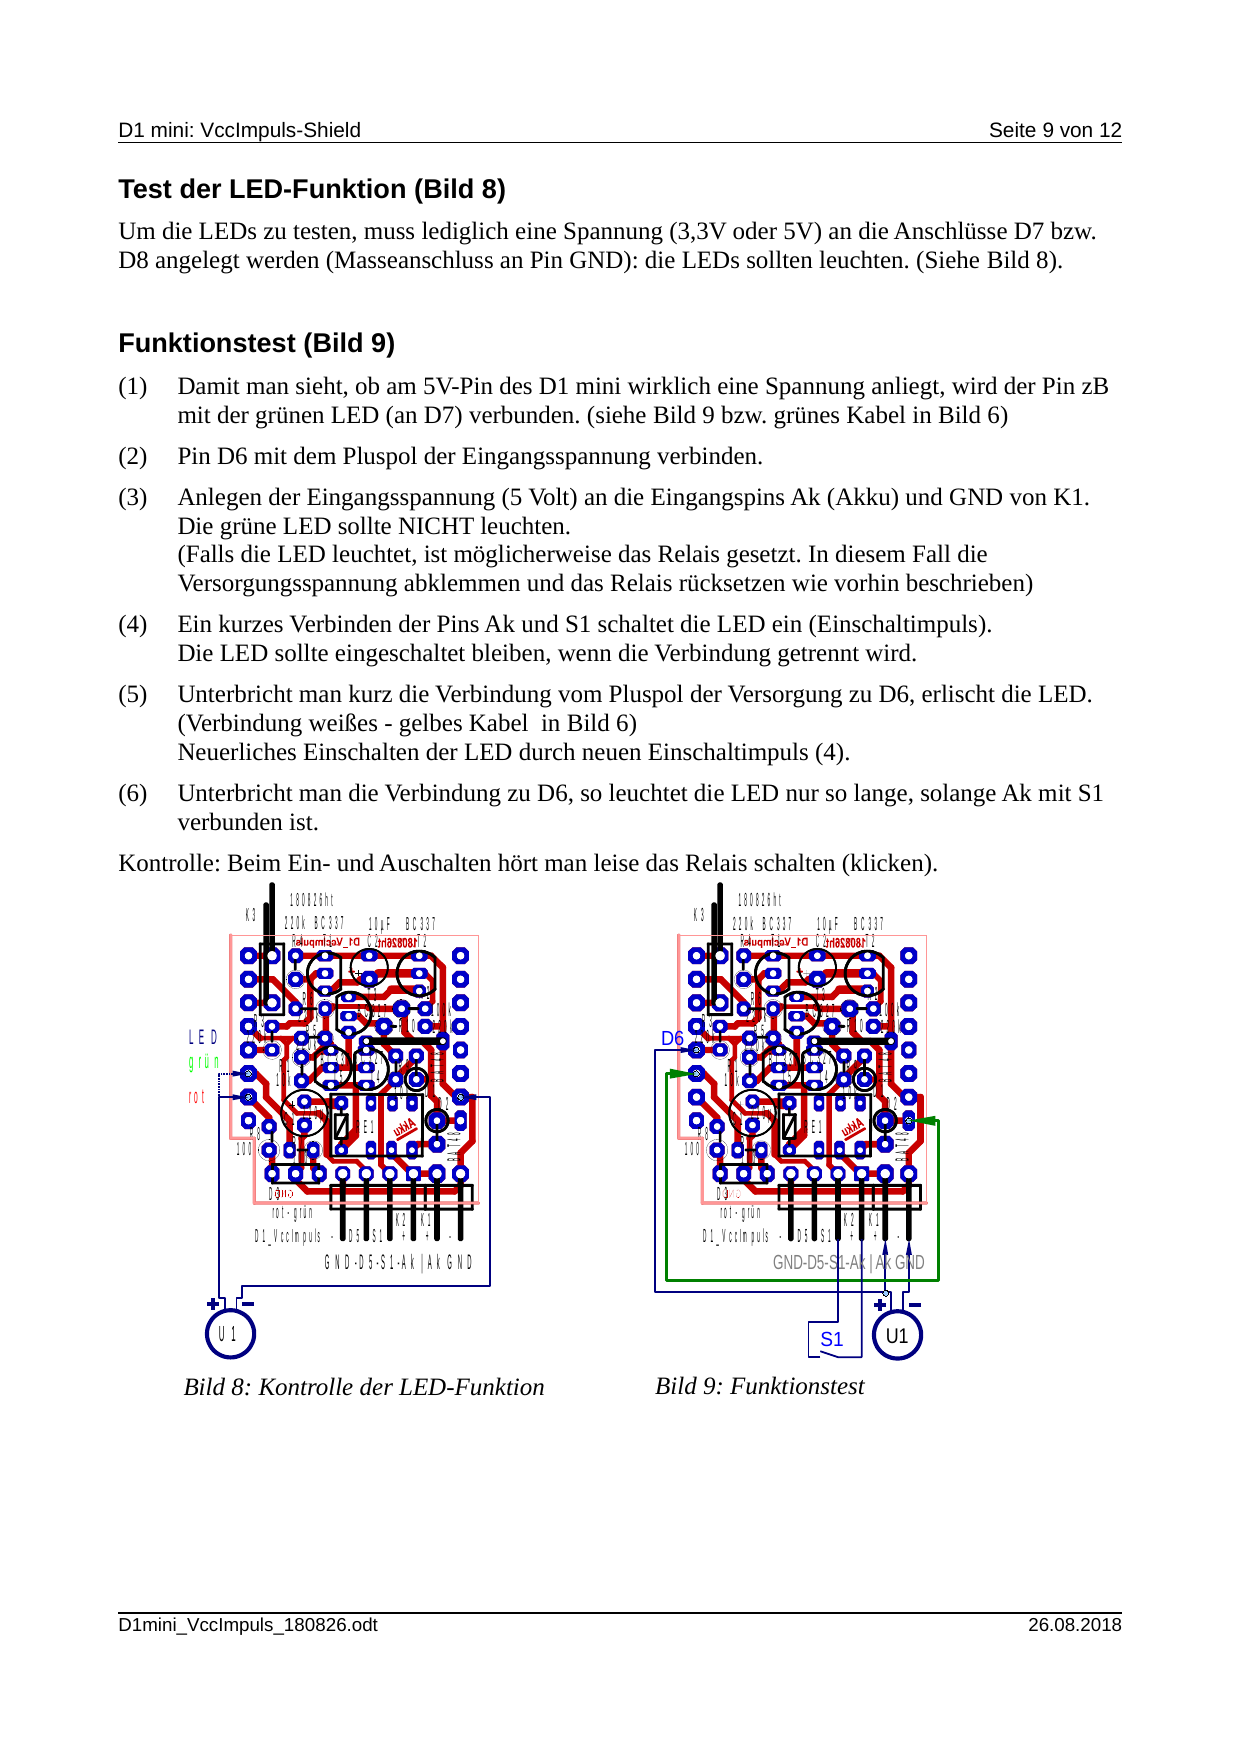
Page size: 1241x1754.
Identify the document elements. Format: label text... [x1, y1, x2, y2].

text Kontrolle: Beim Ein- und Auschalten hört man leise das Relais schalten (klicken). [118, 848, 1122, 877]
table_header Bild 9: Funktionstest [649, 877, 1122, 1419]
table_header Bild 8: Kontrolle der LED-Funktion [178, 877, 649, 1419]
table_header [118, 877, 177, 1419]
list Unterbricht man die Verbindung zu D6, so leuchtet die LED nur so lange, solange Ak mit S1 verbunden ist. [118, 778, 1122, 835]
text Funktionstest (Bild 9) [118, 327, 1122, 358]
list Pin D6 mit dem Pluspol der Eingangsspannung verbinden. [118, 441, 1122, 469]
list Unterbricht man kurz die Verbindung vom Pluspol der Versorgung zu D6, erlischt die LED. (Verbindung weißes - gelbes Kabel in Bild 6) Neuerliches Einschalten der LED durch neuen Einschaltimpuls (4). [118, 679, 1122, 766]
text Test der LED-Funktion (Bild 8) [118, 173, 1122, 204]
text Um die LEDs zu testen, muss lediglich eine Spannung (3,3V oder 5V) an die Anschlüsse D7 bzw. D8 angelegt werden (Masseanschluss an Pin GND): die LEDs sollten leuchten. (Siehe Bild 8). [118, 216, 1122, 274]
list Anlegen der Eingangsspannung (5 Volt) an die Eingangspins Ak (Akku) und GND von K1. Die grüne LED sollte NICHT leuchten. (Falls die LED leuchtet, ist möglicherweise das Relais gesetzt. In diesem Fall die Versorgungsspannung abklemmen und das Relais rücksetzen wie vorhin beschrieben) [118, 482, 1122, 597]
list Ein kurzes Verbinden der Pins Ak und S1 schaltet die LED ein (Einschaltimpuls). Die LED sollte eingeschaltet bleiben, wenn die Verbindung getrennt wird. [118, 609, 1122, 667]
list Damit man sieht, ob am 5V-Pin des D1 mini wirklich eine Spannung anliegt, wird der Pin zB mit der grünen LED (an D7) verbunden. (siehe Bild 9 bzw. grünes Kabel in Bild 6) [118, 371, 1122, 428]
